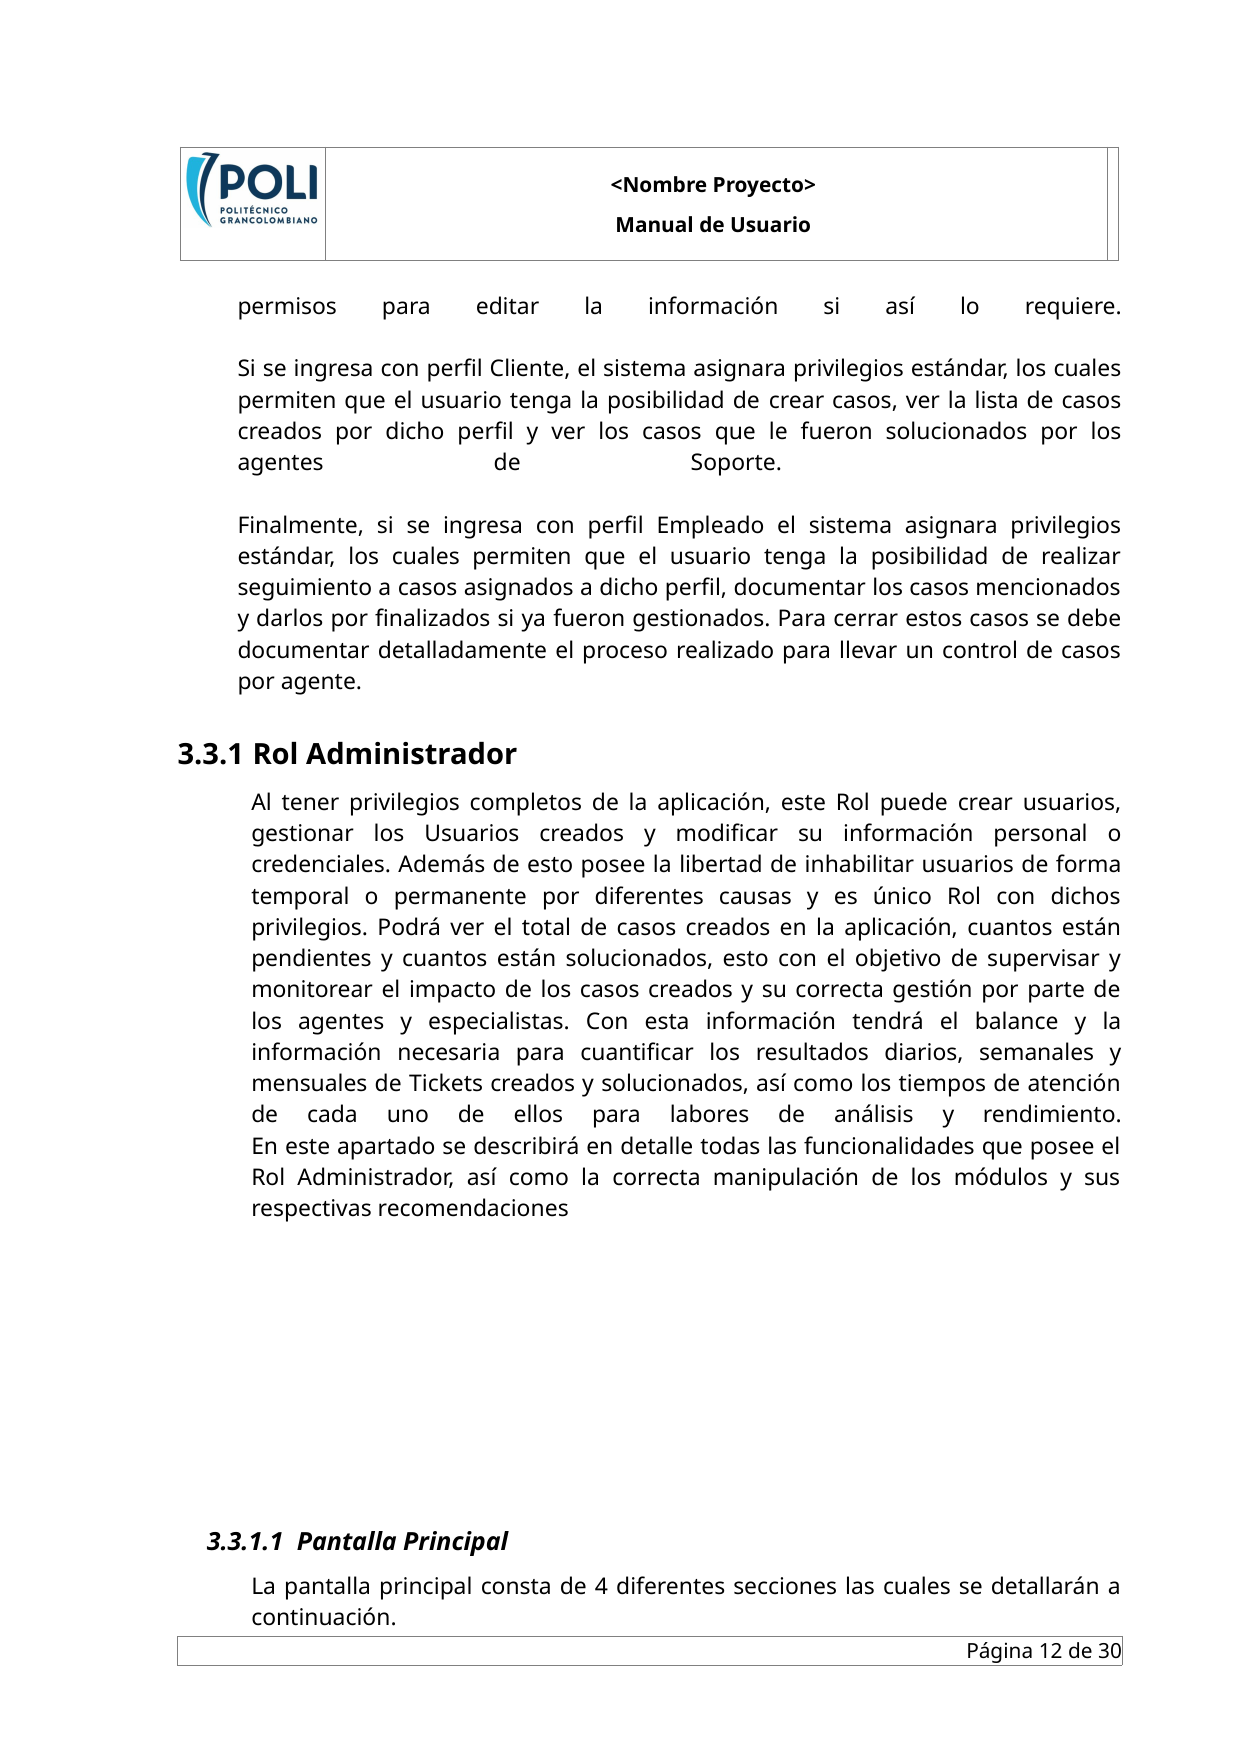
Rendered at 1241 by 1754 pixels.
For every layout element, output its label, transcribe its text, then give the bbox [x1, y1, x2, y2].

subtitle Pantalla Principal [207, 1523, 1122, 1557]
subtitle Rol Administrador [177, 734, 1122, 773]
text La pantalla principal consta de 4 diferentes secciones las cuales se detallarán a continuación. [251, 1570, 1122, 1632]
text Al tener privilegios completos de la aplicación, este Rol puede crear usuarios, gestionar los Usuarios creados y modificar su información personal o credenciales. Además de esto posee la libertad de inhabilitar usuarios de forma temporal o permanente por diferentes causas y es único Rol con dichos privilegios. Podrá ver el total de casos creados en la aplicación, cuantos están pendientes y cuantos están solucionados, esto con el objetivo de supervisar y monitorear el impacto de los casos creados y su correcta gestión por parte de los agentes y especialistas. Con esta información tendrá el balance y la información necesaria para cuantificar los resultados diarios, semanales y mensuales de Tickets creados y solucionados, así como los tiempos de atención de cada uno de ellos para labores de análisis y rendimiento. En este apartado se describirá en detalle todas las funcionalidades que posee el Rol Administrador, así como la correcta manipulación de los módulos y sus respectivas recomendaciones [251, 786, 1122, 1223]
text permisos para editar la información si así lo requiere. Si se ingresa con perfil Cliente, el sistema asignara privilegios estándar, los cuales permiten que el usuario tenga la posibilidad de crear casos, ver la lista de casos creados por dicho perfil y ver los casos que le fueron solucionados por los agentes de Soporte. Finalmente, si se ingresa con perfil Empleado el sistema asignara privilegios estándar, los cuales permiten que el usuario tenga la posibilidad de realizar seguimiento a casos asignados a dicho perfil, documentar los casos mencionados y darlos por finalizados si ya fueron gestionados. Para cerrar estos casos se debe documentar detalladamente el proceso realizado para llevar un control de casos por agente. [237, 290, 1122, 696]
